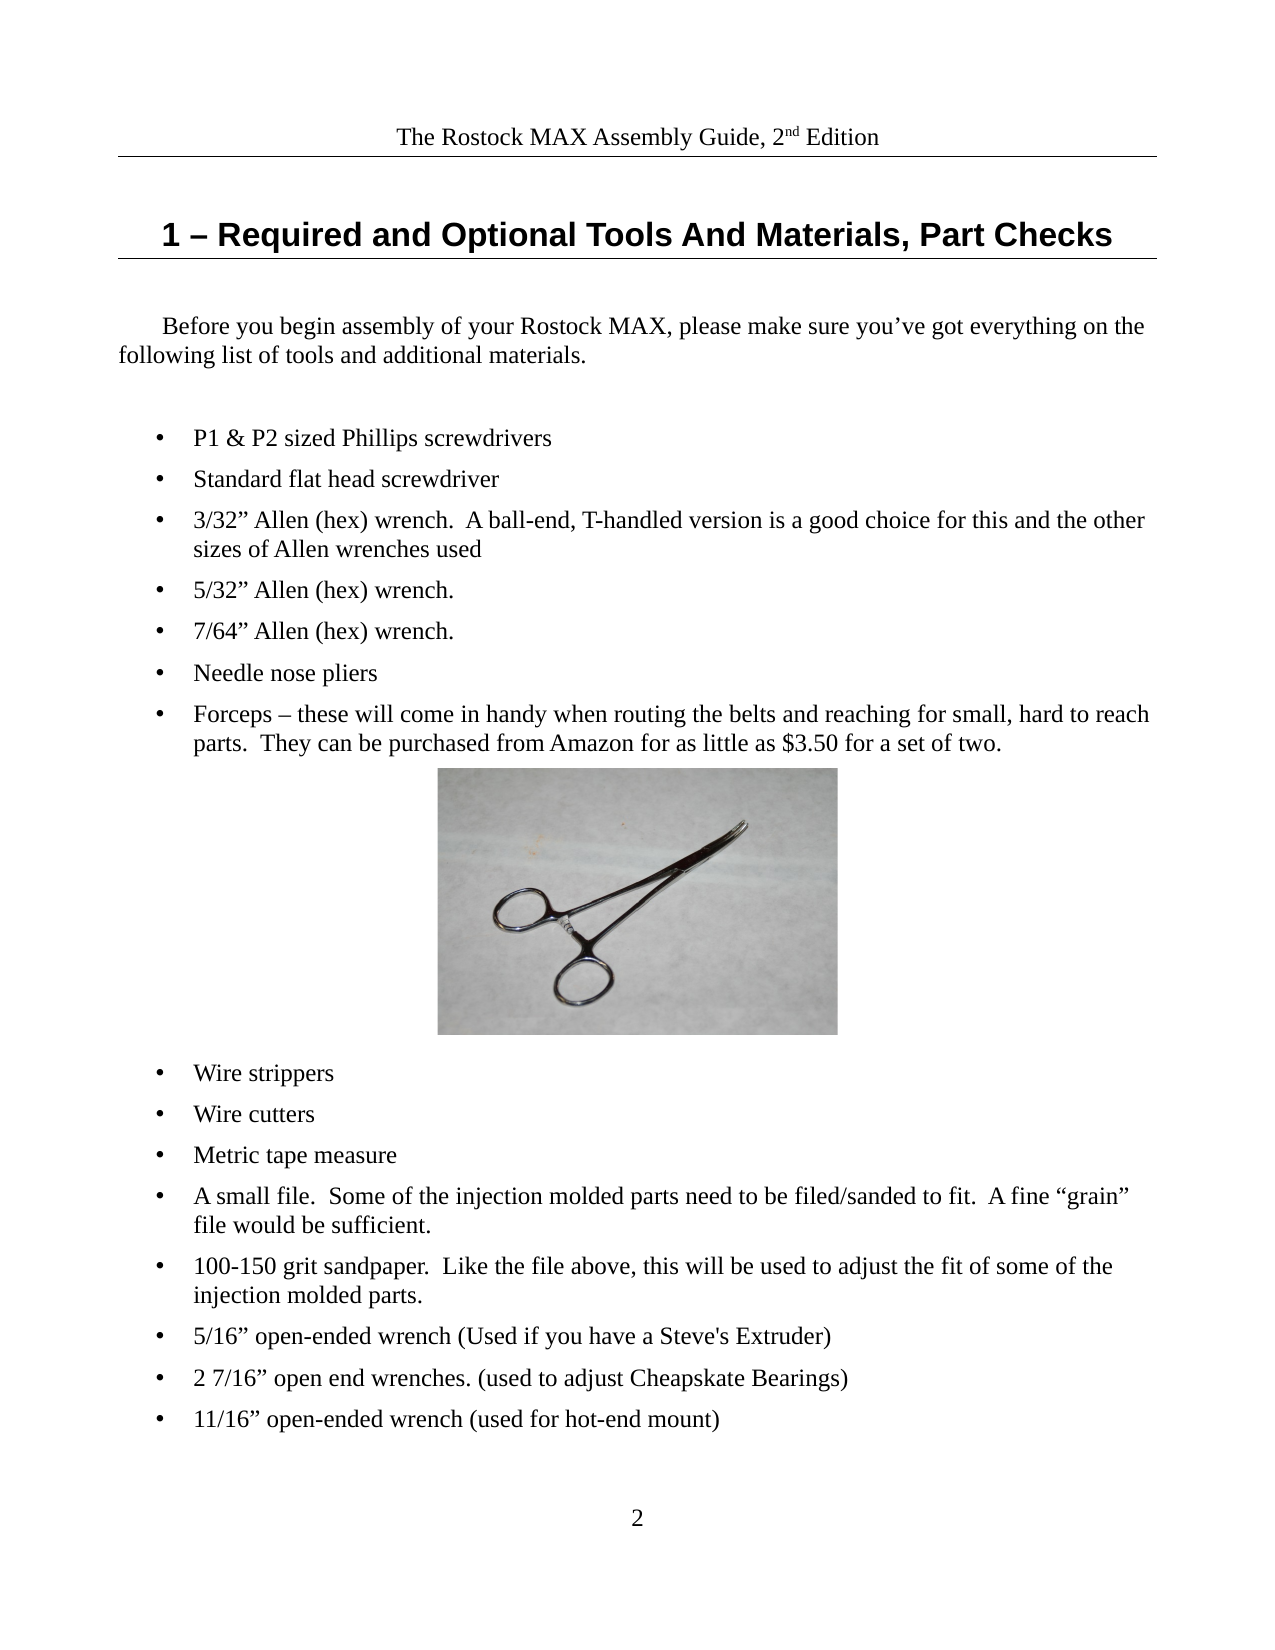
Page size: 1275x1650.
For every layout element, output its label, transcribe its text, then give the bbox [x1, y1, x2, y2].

list 7/64” Allen (hex) wrench. [156, 616, 1157, 645]
list Forceps – these will come in handy when routing the belts and reaching for small, hard to reach parts. They can be purchased from Amazon for as little as $3.50 for a set of two. [156, 699, 1157, 756]
list Wire strippers [156, 1058, 1157, 1086]
list 5/32” Allen (hex) wrench. [156, 575, 1157, 604]
list 2 7/16” open end wrenches. (used to adjust Cheapskate Bearings) [156, 1363, 1157, 1391]
subtitle 1 – Required and Optional Tools And Materials, Part Checks [118, 210, 1157, 258]
list Needle nose pliers [156, 658, 1157, 686]
list 5/16” open-ended wrench (Used if you have a Steve's Extruder) [156, 1321, 1157, 1350]
list P1 & P2 sized Phillips screwdrivers [156, 423, 1157, 451]
list 3/32” Allen (hex) wrench. A ball-end, T-handled version is a good choice for this and the other sizes of Allen wrenches used [156, 505, 1157, 563]
picture [437, 768, 838, 1035]
text Before you begin assembly of your Rostock MAX, please make sure you’ve got everything on the following list of tools and additional materials. [118, 311, 1157, 369]
list 11/16” open-ended wrench (used for hot-end mount) [156, 1404, 1157, 1433]
list Standard flat head screwdriver [156, 464, 1157, 493]
list A small file. Some of the injection molded parts need to be filed/sanded to fit. A fine “grain” file would be sufficient. [156, 1181, 1157, 1239]
list 100-150 grit sandpaper. Like the file above, this will be used to adjust the fit of some of the injection molded parts. [156, 1251, 1157, 1309]
list Wire cutters [156, 1099, 1157, 1128]
list Metric tape measure [156, 1140, 1157, 1169]
